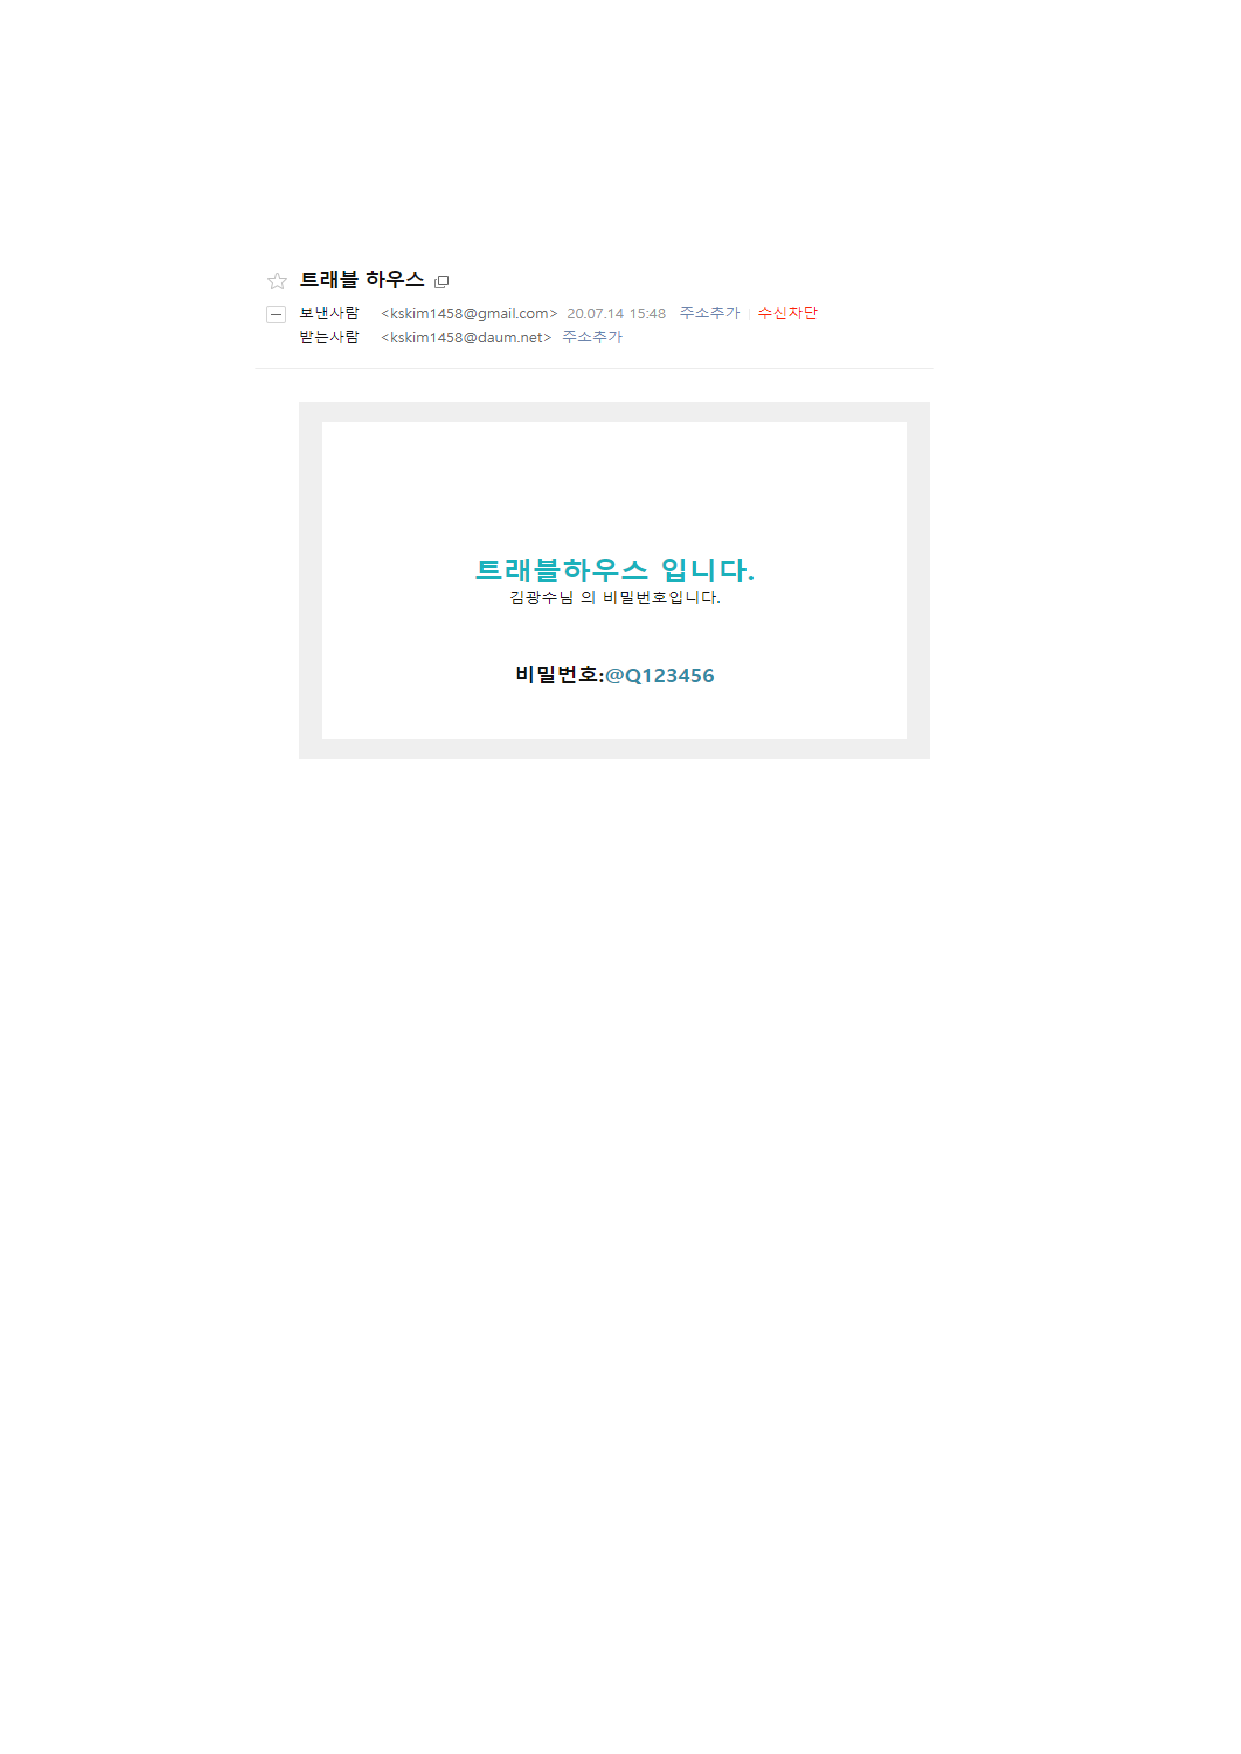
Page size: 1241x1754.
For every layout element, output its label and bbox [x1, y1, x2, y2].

picture [255, 263, 934, 760]
